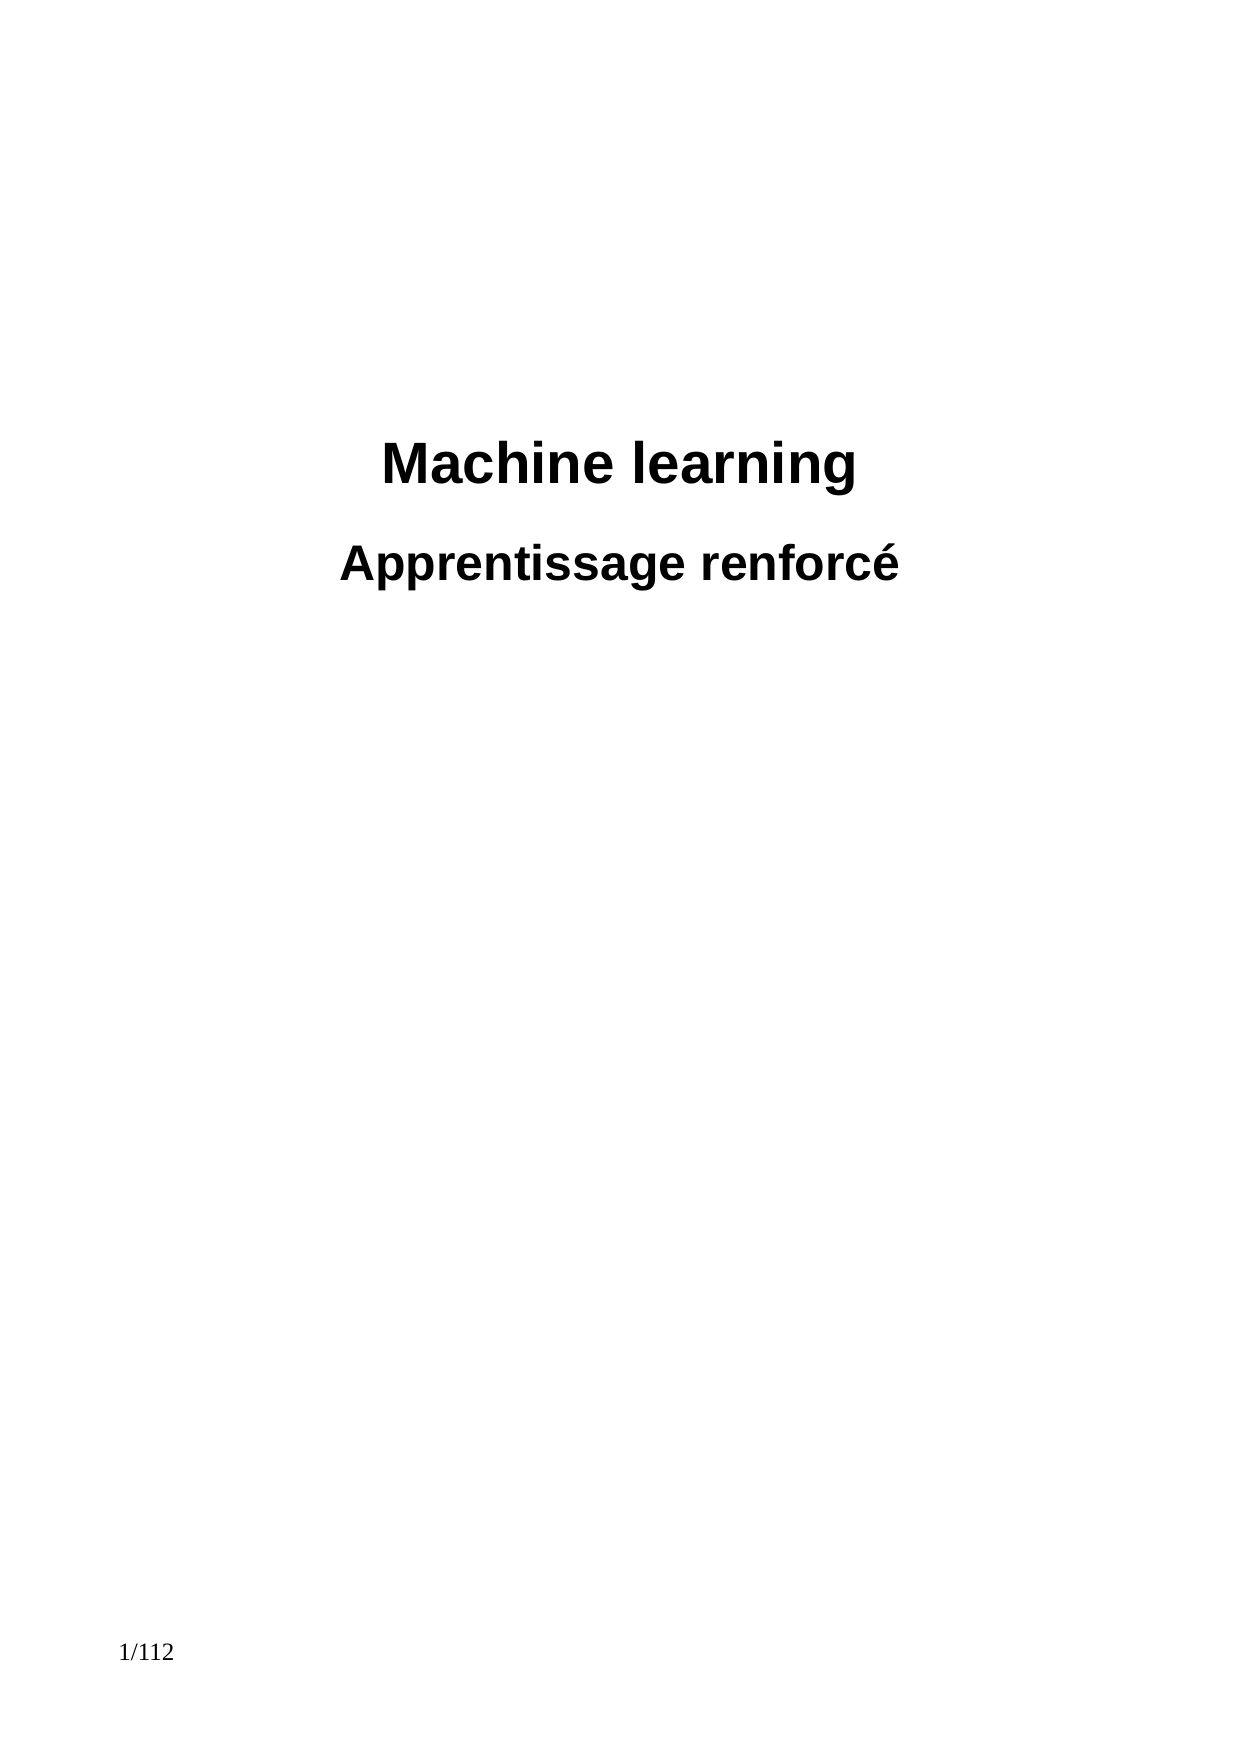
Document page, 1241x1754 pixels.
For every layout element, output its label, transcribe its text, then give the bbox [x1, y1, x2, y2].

title Apprentissage renforcé [118, 533, 1122, 591]
title Machine learning [118, 428, 1122, 496]
